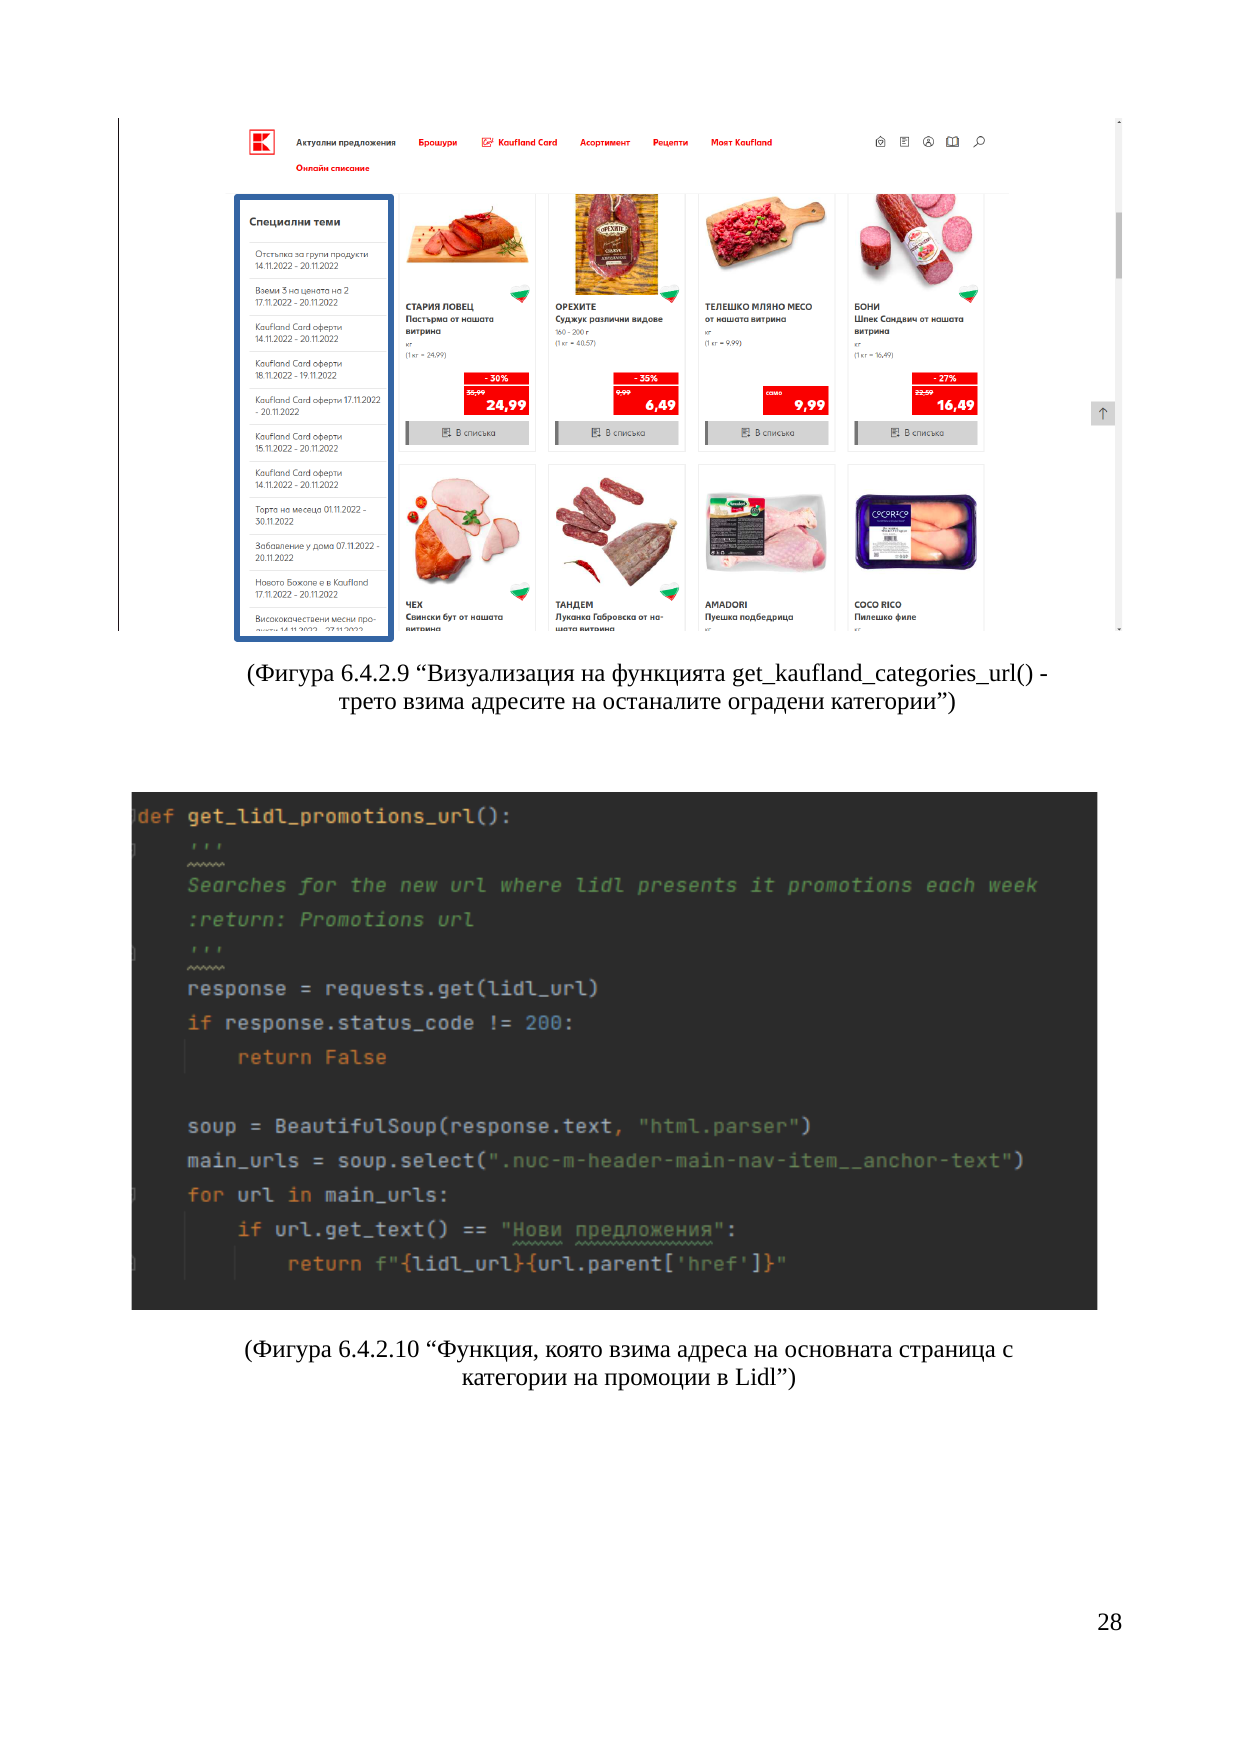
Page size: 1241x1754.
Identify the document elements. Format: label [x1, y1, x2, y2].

picture [131, 792, 1098, 1310]
picture [240, 200, 388, 631]
picture [118, 118, 1123, 631]
